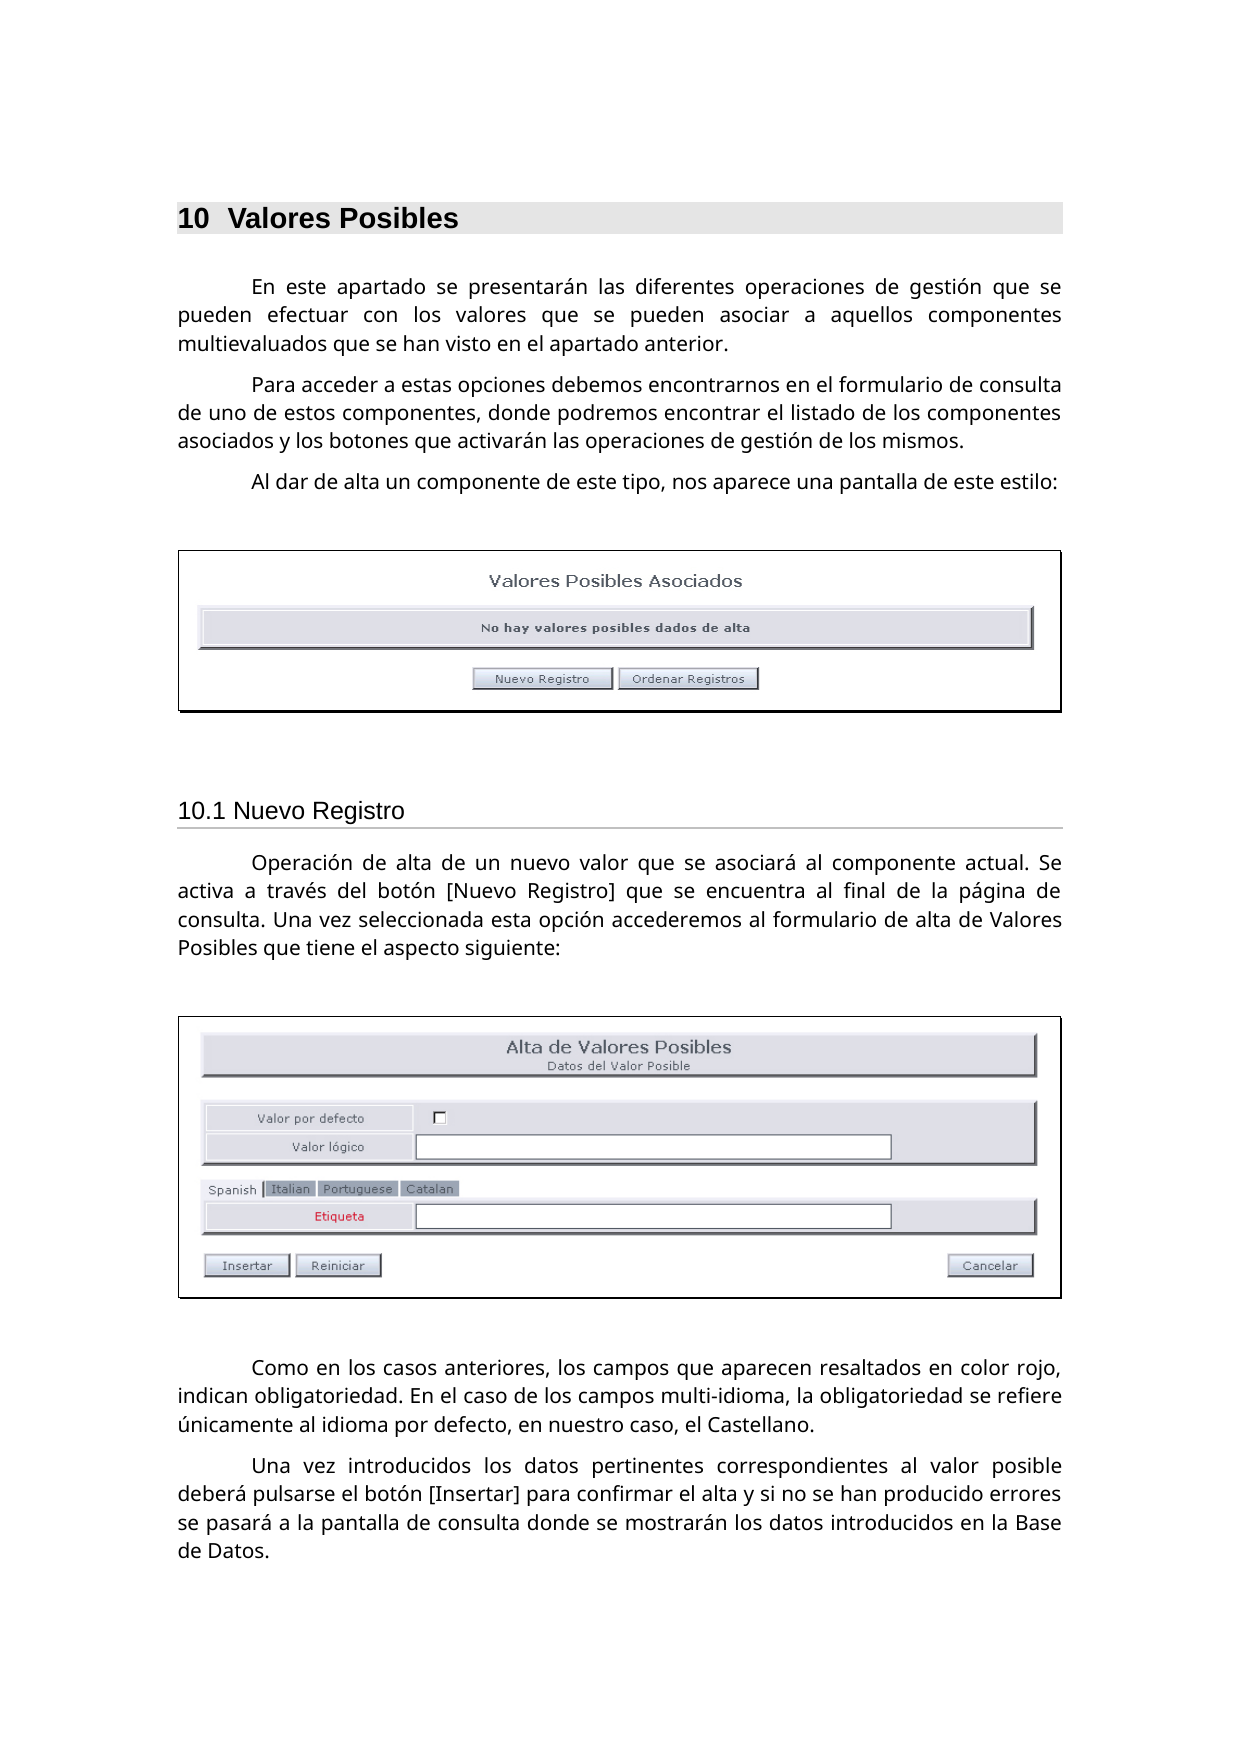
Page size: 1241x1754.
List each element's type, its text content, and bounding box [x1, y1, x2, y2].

picture [194, 1025, 1044, 1289]
text Operación de alta de un nuevo valor que se asociará al componente actual. Se activa a través del botón [Nuevo Registro] que se encuentra al final de la página de consulta. Una vez seleccionada esta opción accederemos al formulario de alta de Valores Posibles que tiene el aspecto siguiente: [177, 848, 1063, 962]
picture [194, 559, 1044, 703]
text Al dar de alta un componente de este tipo, nos aparece una pantalla de este estilo: [177, 467, 1063, 496]
text Para acceder a estas opciones debemos encontrarnos en el formulario de consulta de uno de estos componentes, donde podremos encontrar el listado de los componentes asociados y los botones que activarán las operaciones de gestión de los mismos. [177, 370, 1063, 455]
text Una vez introducidos los datos pertinentes correspondientes al valor posible deberá pulsarse el botón [Insertar] para confirmar el alta y si no se han producido errores se pasará a la pantalla de consulta donde se mostrarán los datos introducidos en la Base de Datos. [177, 1451, 1063, 1564]
subtitle 10.1 Nuevo Registro [177, 797, 1063, 827]
text Como en los casos anteriores, los campos que aparecen resaltados en color rojo, indican obligatoriedad. En el caso de los campos multi-idioma, la obligatoriedad se refiere únicamente al idioma por defecto, en nuestro caso, el Castellano. [177, 1353, 1063, 1438]
text En este apartado se presentarán las diferentes operaciones de gestión que se pueden efectuar con los valores que se pueden asociar a aquellos componentes multievaluados que se han visto en el apartado anterior. [177, 272, 1063, 357]
subtitle Valores Posibles [177, 202, 1063, 234]
